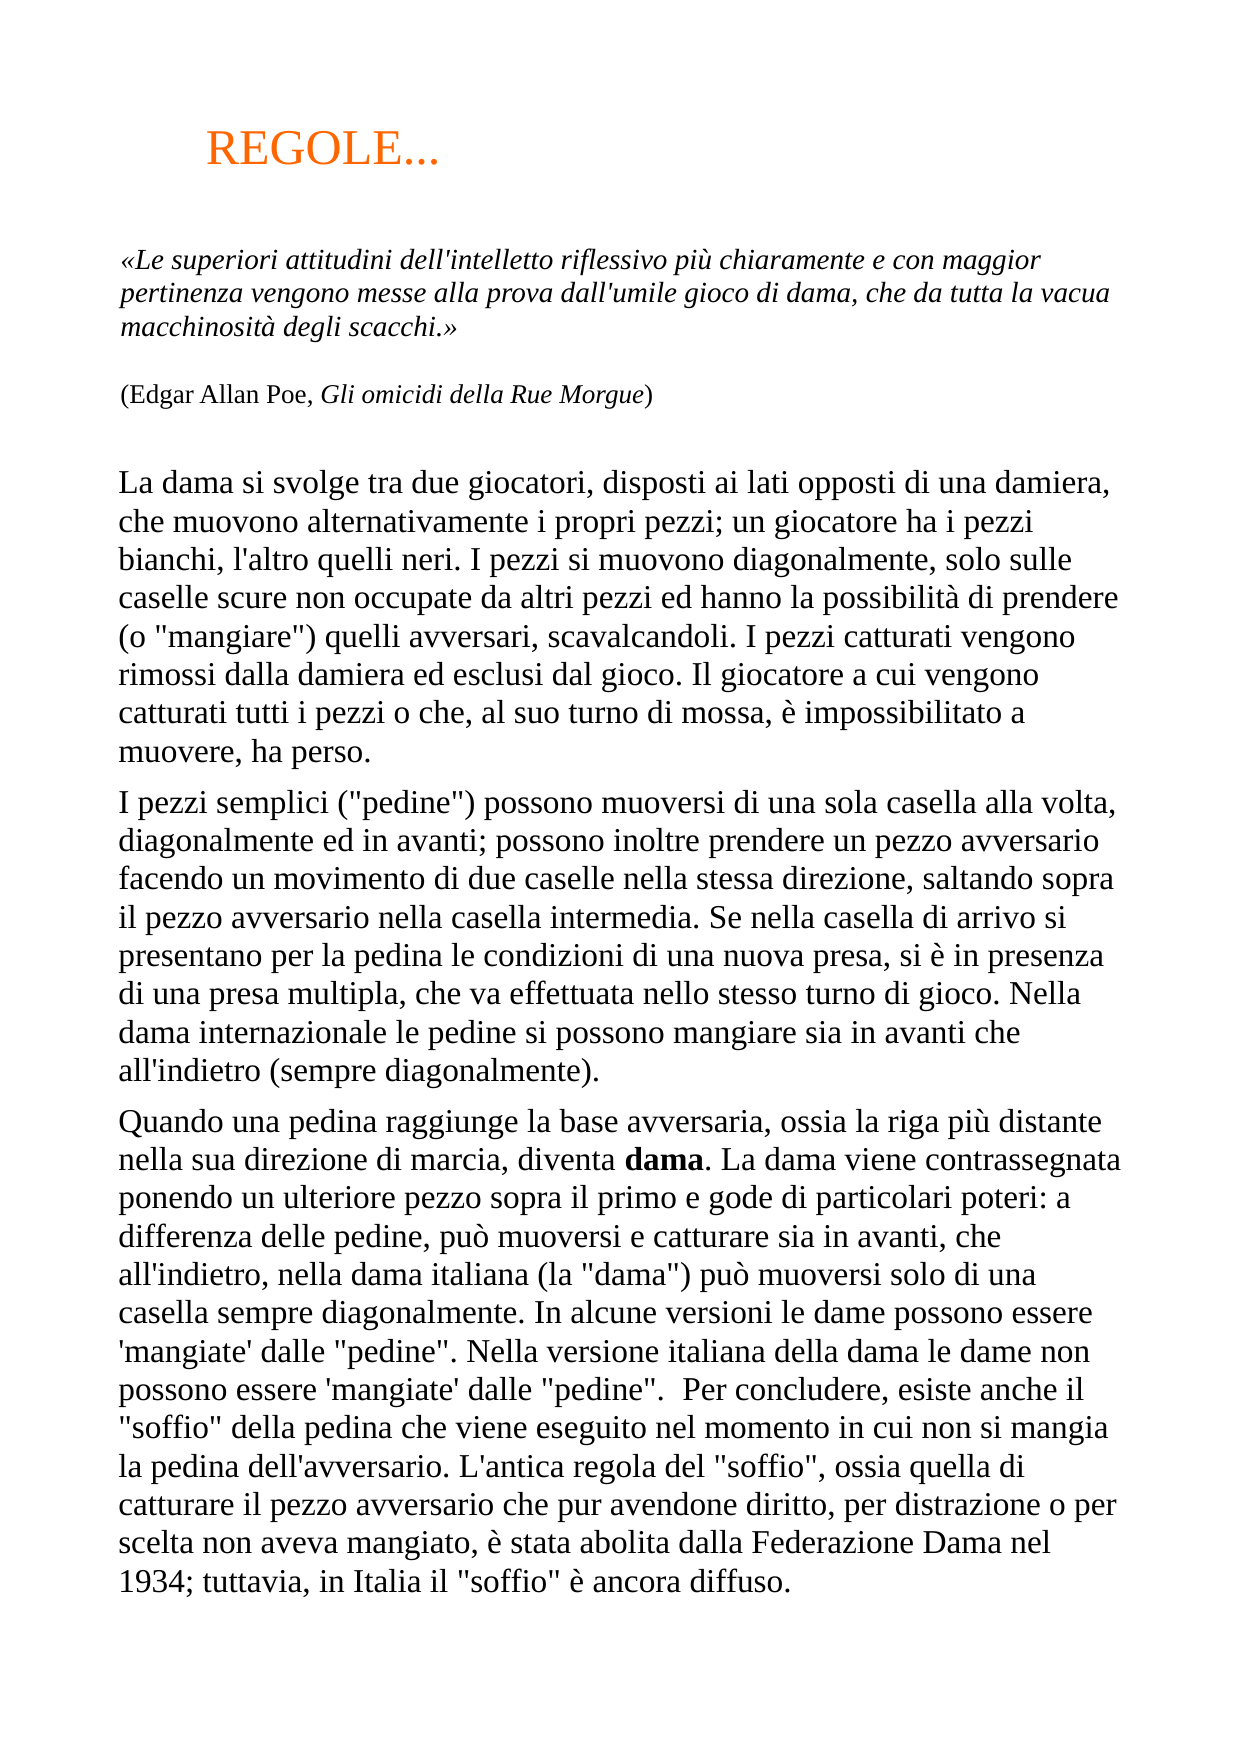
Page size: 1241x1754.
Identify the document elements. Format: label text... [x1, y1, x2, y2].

text I pezzi semplici ("pedine") possono muoversi di una sola casella alla volta, diagonalmente ed in avanti; possono inoltre prendere un pezzo avversario facendo un movimento di due caselle nella stessa direzione, saltando sopra il pezzo avversario nella casella intermedia. Se nella casella di arrivo si presentano per la pedina le condizioni di una nuova presa, si è in presenza di una presa multipla, che va effettuata nello stesso turno di gioco. Nella dama internazionale le pedine si possono mangiare sia in avanti che all'indietro (sempre diagonalmente). [118, 782, 1122, 1088]
text La dama si svolge tra due giocatori, disposti ai lati opposti di una damiera, che muovono alternativamente i propri pezzi; un giocatore ha i pezzi bianchi, l'altro quelli neri. I pezzi si muovono diagonalmente, solo sulle caselle scure non occupate da altri pezzi ed hanno la possibilità di prendere (o "mangiare") quelli avversari, scavalcandoli. I pezzi catturati vengono rimossi dalla damiera ed esclusi dal gioco. Il giocatore a cui vengono catturati tutti i pezzi o che, al suo turno di mossa, è impossibilitato a muovere, ha perso. [118, 463, 1122, 769]
table_cell (Edgar Allan Poe, Gli omicidi della Rue Morgue) [117, 375, 1123, 412]
table_header «Le superiori attitudini dell'intelletto riflessivo più chiaramente e con maggior pertinenza vengono messe alla prova dall'umile gioco di dama, che da tutta la vacua macchinosità degli scacchi.» [117, 239, 1123, 375]
text REGOLE... [118, 118, 1122, 176]
text Quando una pedina raggiunge la base avversaria, ossia la riga più distante nella sua direzione di marcia, diventa dama. La dama viene contrassegnata ponendo un ulteriore pezzo sopra il primo e gode di particolari poteri: a differenza delle pedine, può muoversi e catturare sia in avanti, che all'indietro, nella dama italiana (la "dama") può muoversi solo di una casella sempre diagonalmente. In alcune versioni le dame possono essere 'mangiate' dalle "pedine". Nella versione italiana della dama le dame non possono essere 'mangiate' dalle "pedine". Per concludere, esiste anche il "soffio" della pedina che viene eseguito nel momento in cui non si mangia la pedina dell'avversario. L'antica regola del "soffio", ossia quella di catturare il pezzo avversario che pur avendone diritto, per distrazione o per scelta non aveva mangiato, è stata abolita dalla Federazione Dama nel 1934; tuttavia, in Italia il "soffio" è ancora diffuso. [118, 1101, 1122, 1599]
